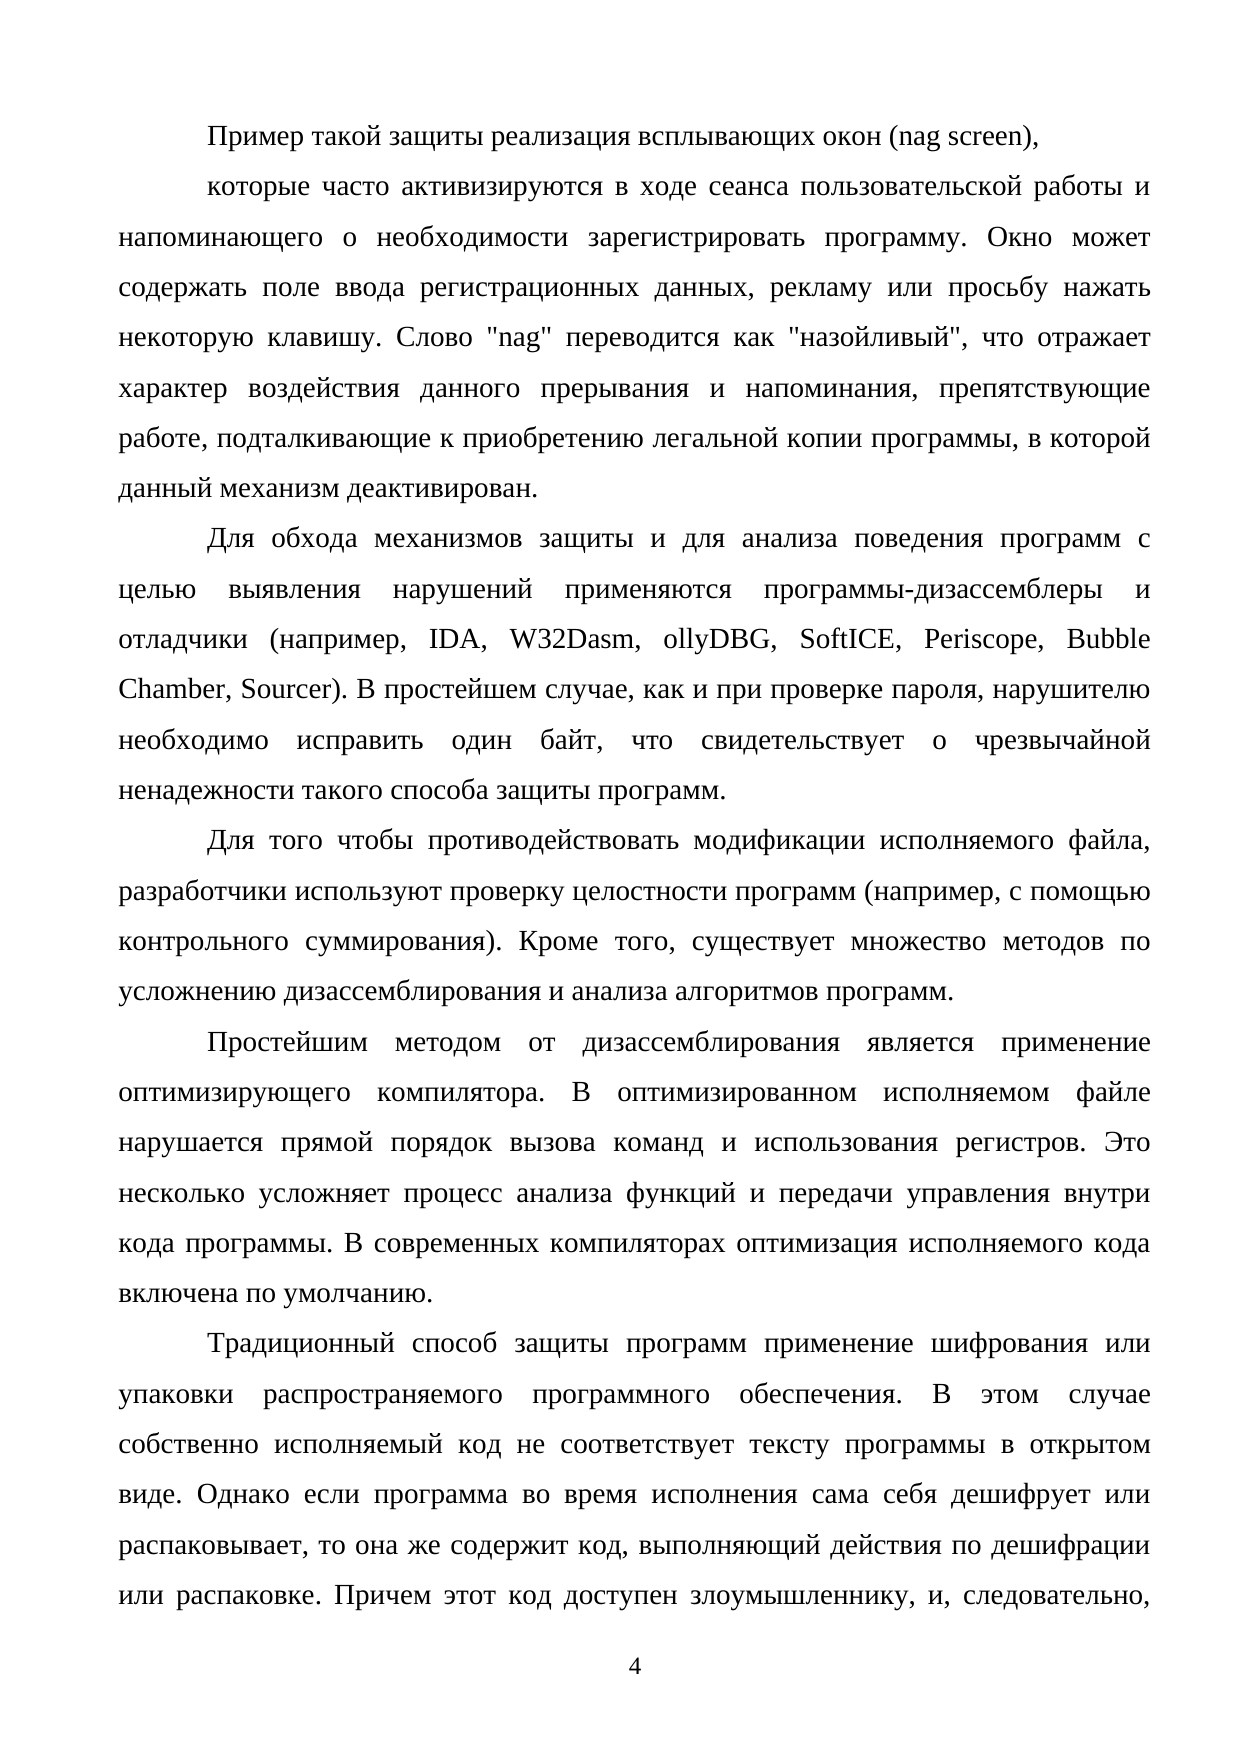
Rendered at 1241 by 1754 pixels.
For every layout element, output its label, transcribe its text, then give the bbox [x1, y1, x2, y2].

text Для обхода механизмов защиты и для анализа поведения программ с целью выявления нарушений применяются программы-дизассемблеры и отладчики (например, IDA, W32Dasm, ollyDBG, SoftICE, Periscope, Bubble Chamber, Sourcer). В простейшем случае, как и при проверке пароля, нарушителю необходимо исправить один байт, что свидетельствует о чрезвычайной ненадежности такого способа защиты программ. [118, 521, 1152, 806]
text Простейшим методом от дизассемблирования является применение оптимизирующего компилятора. В оптимизированном исполняемом файле нарушается прямой порядок вызова команд и использования регистров. Это несколько усложняет процесс анализа функций и передачи управления внутри кода программы. В современных компиляторах оптимизация исполняемого кода включена по умолчанию. [118, 1024, 1152, 1309]
text Пример такой защиты реализация всплывающих окон (nag screen), [118, 118, 1152, 152]
text Традиционный способ защиты программ применение шифрования или упаковки распространяемого программного обеспечения. В этом случае собственно исполняемый код не соответствует тексту программы в открытом виде. Однако если программа во время исполнения сама себя дешифрует или распаковывает, то она же содержит код, выполняющий действия по дешифрации или распаковке. Причем этот код доступен злоумышленнику, и, следовательно, [118, 1326, 1152, 1611]
text Для того чтобы противодействовать модификации исполняемого файла, разработчики используют проверку целостности программ (например, с помощью контрольного суммирования). Кроме того, существует множество методов по усложнению дизассемблирования и анализа алгоритмов программ. [118, 822, 1152, 1007]
text которые часто активизируются в ходе сеанса пользовательской работы и напоминающего о необходимости зарегистрировать программу. Окно может содержать поле ввода регистрационных данных, рекламу или просьбу нажать некоторую клавишу. Слово "nag" переводится как "назойливый", что отражает характер воздействия данного прерывания и напоминания, препятствующие работе, подталкивающие к приобретению легальной копии программы, в которой данный механизм деактивирован. [118, 168, 1152, 504]
